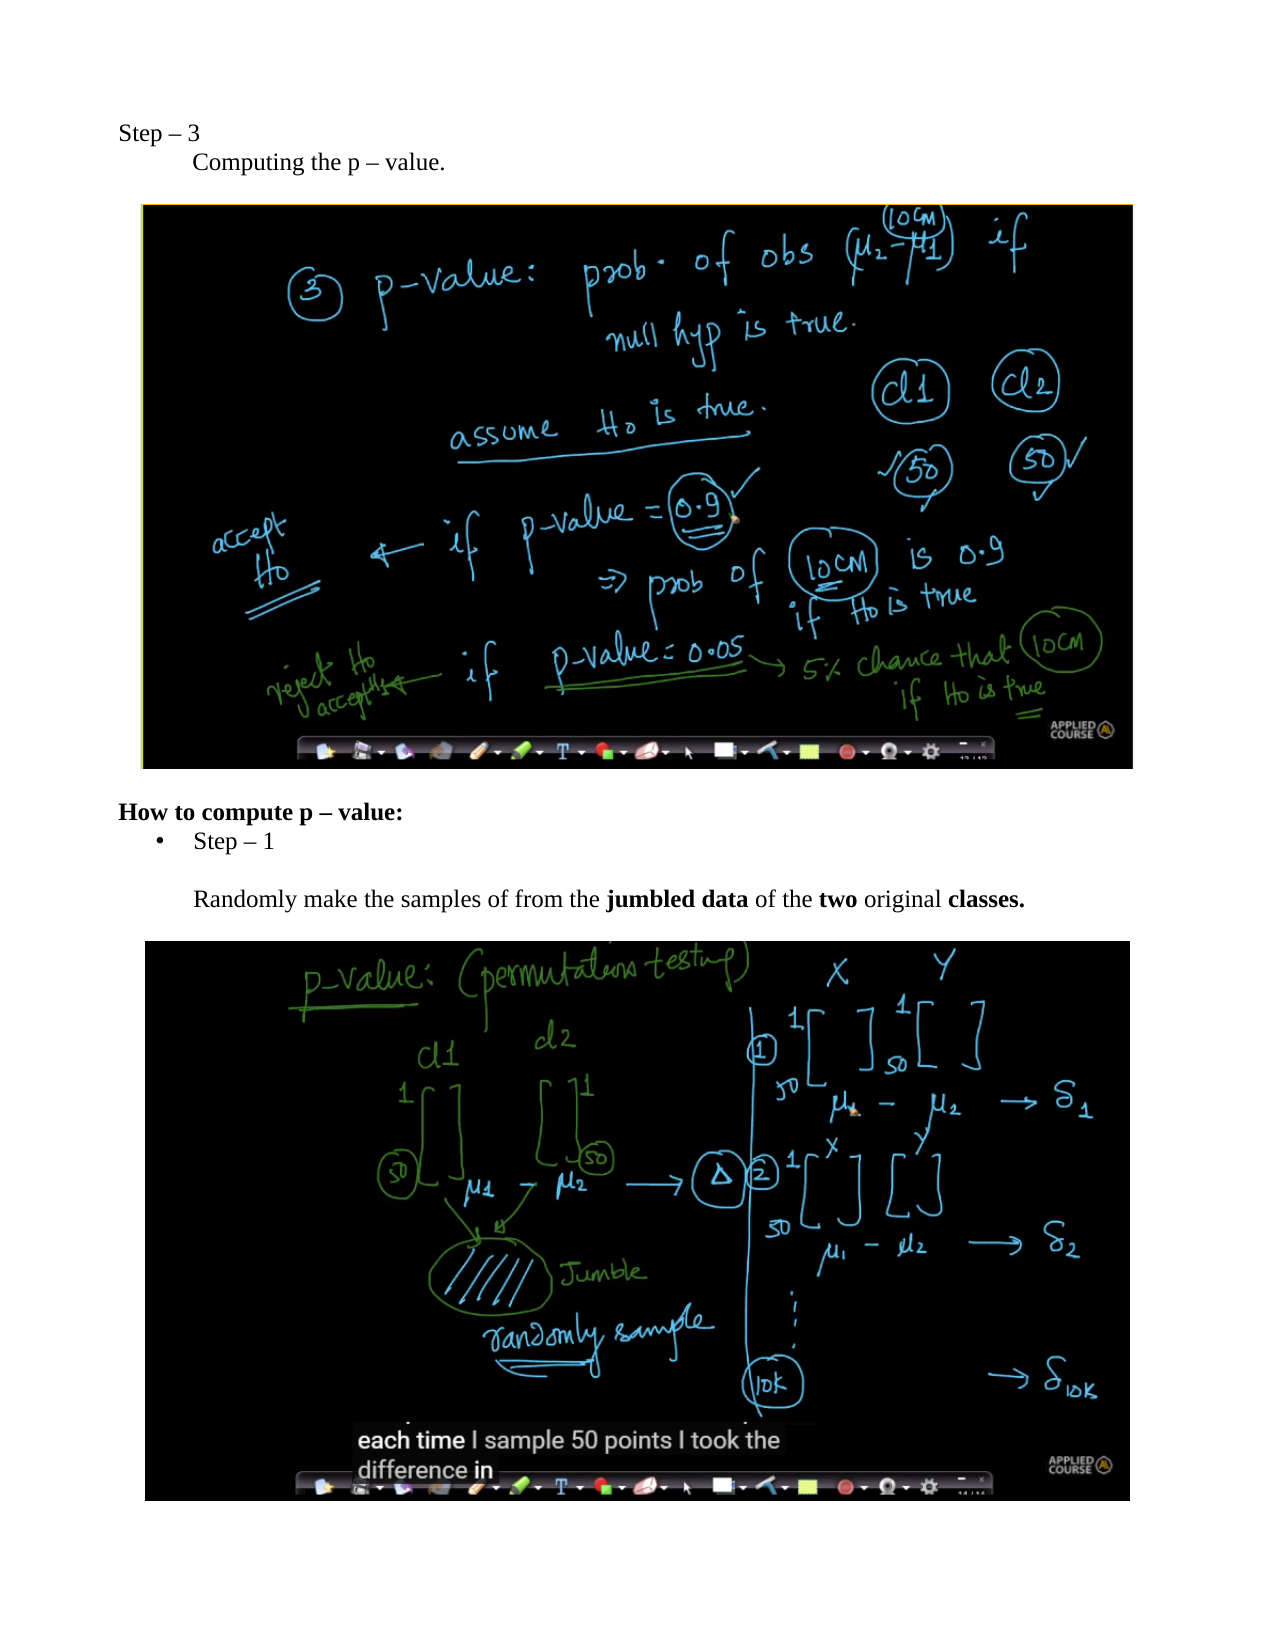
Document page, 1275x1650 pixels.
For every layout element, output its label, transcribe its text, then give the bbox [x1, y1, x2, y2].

text Computing the p – value. [118, 147, 1157, 176]
picture [145, 941, 1130, 1501]
list Step – 1 [156, 826, 1157, 855]
list Randomly make the samples of from the jumbled data of the two original classes. [156, 884, 1157, 912]
text How to compute p – value: [118, 797, 1157, 826]
text Step – 3 [118, 118, 1157, 147]
picture [140, 204, 1135, 769]
